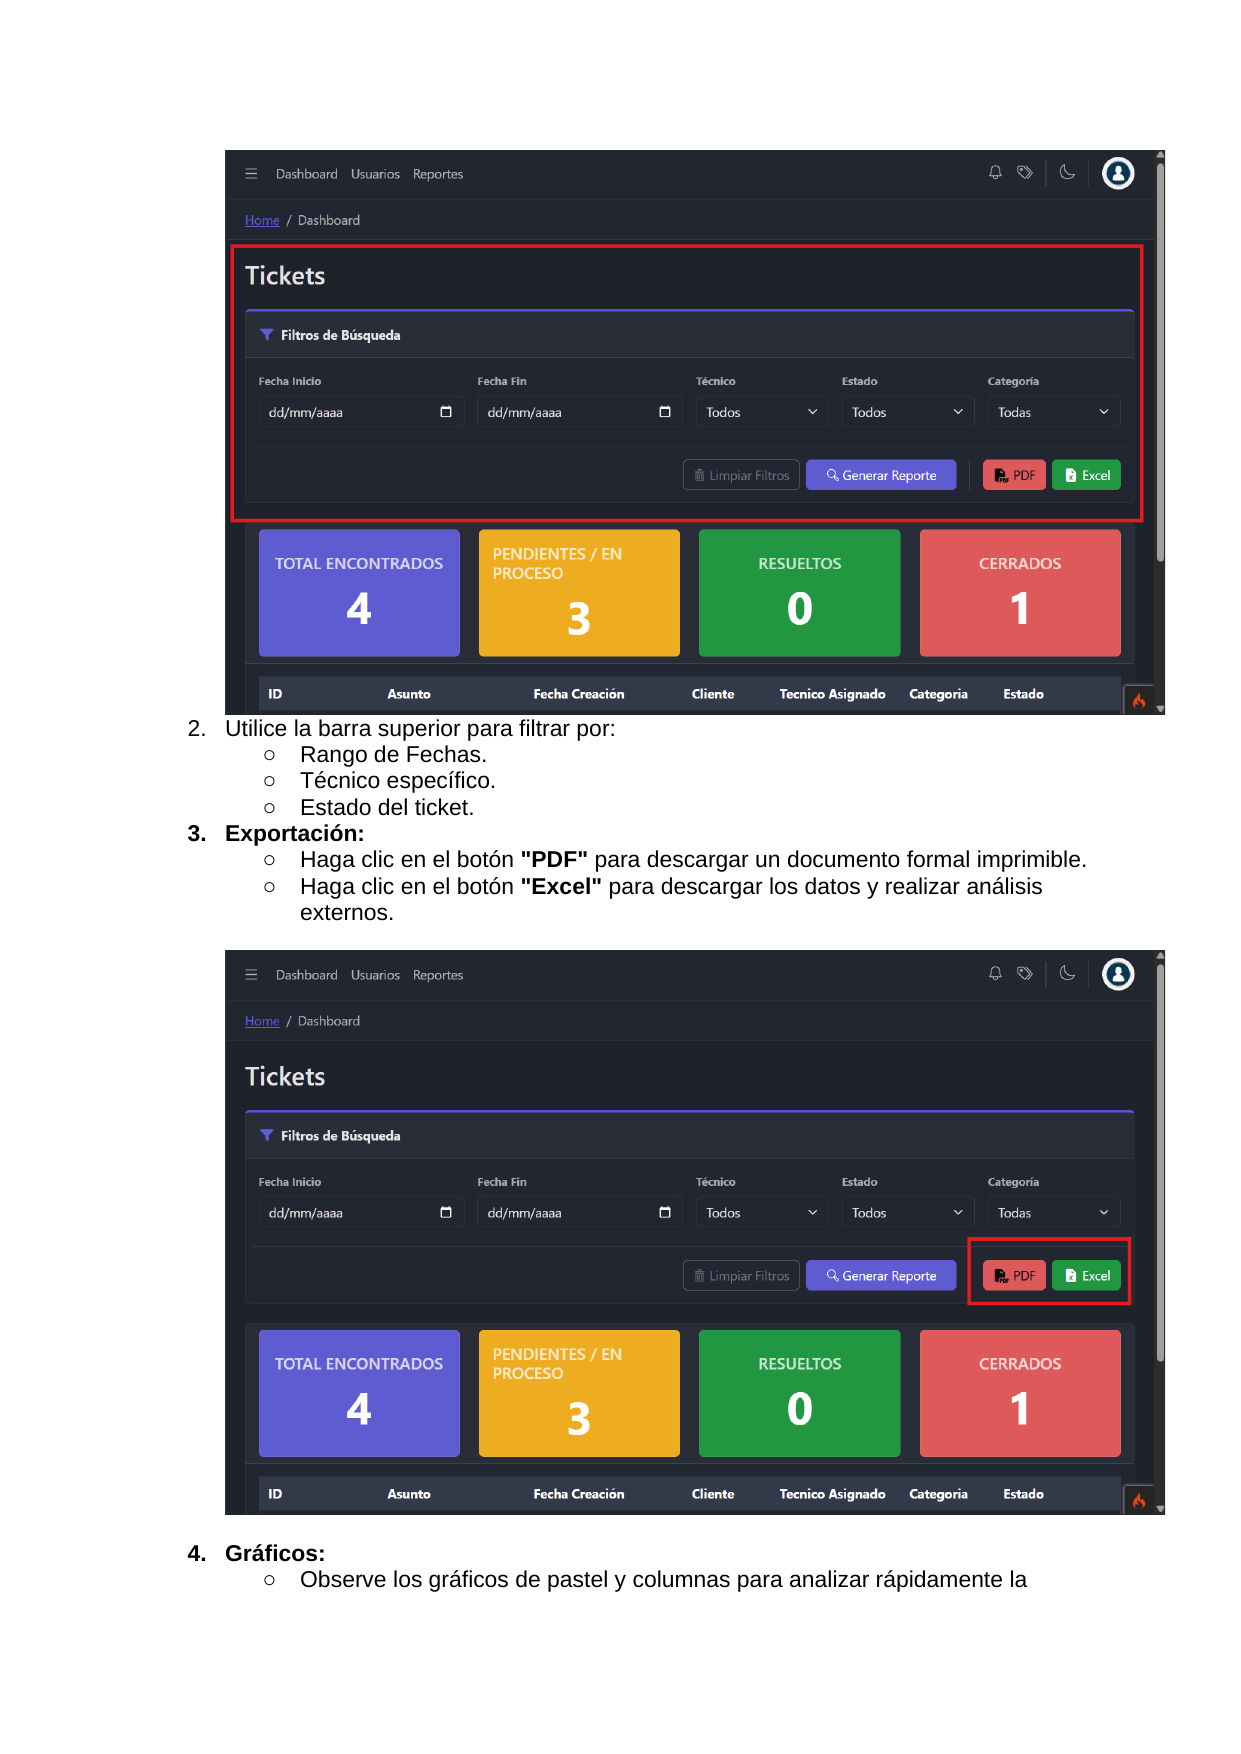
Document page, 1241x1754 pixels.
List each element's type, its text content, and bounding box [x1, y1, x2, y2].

list Utilice la barra superior para filtrar por: [187, 714, 1090, 741]
list Estado del ticket. [262, 794, 1090, 820]
list Rango de Fechas. [262, 741, 1090, 767]
list Exportación: [187, 820, 1090, 846]
list Haga clic en el botón "PDF" para descargar un documento formal imprimible. [262, 846, 1090, 873]
picture [225, 950, 1166, 1515]
list [187, 150, 225, 714]
list Técnico específico. [262, 767, 1090, 794]
list Gráficos: [187, 1540, 1090, 1566]
list Haga clic en el botón "Excel" para descargar los datos y realizar análisis externos. [262, 873, 1090, 925]
picture [225, 150, 1166, 715]
list Observe los gráficos de pastel y columnas para analizar rápidamente la [262, 1566, 1090, 1593]
